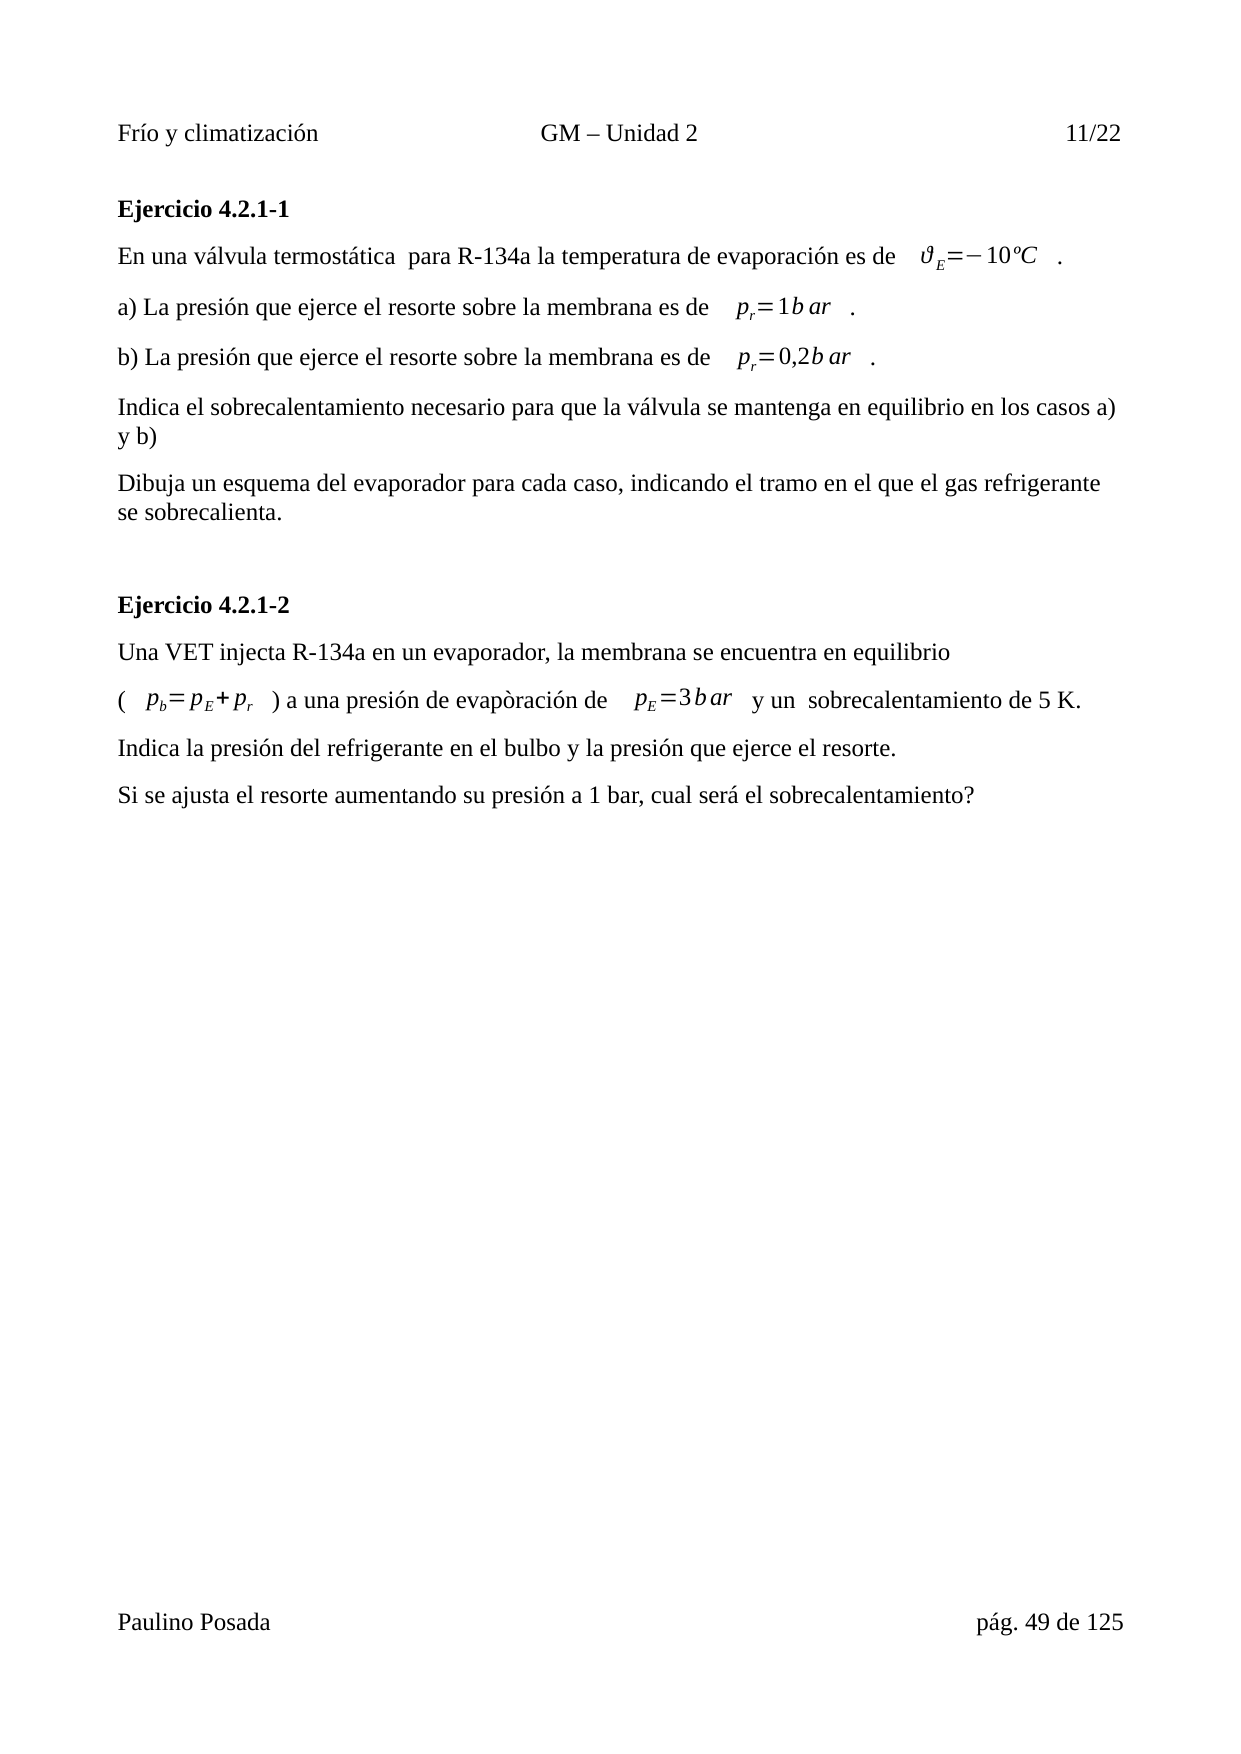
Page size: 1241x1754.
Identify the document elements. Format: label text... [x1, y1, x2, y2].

text Ejercicio 4.2.1-1 [117, 194, 1123, 223]
text a) La presión que ejerce el resorte sobre la membrana es de . [117, 292, 1123, 324]
text Indica el sobrecalentamiento necesario para que la válvula se mantenga en equilibrio en los casos a) y b) [117, 392, 1123, 450]
text Indica la presión del refrigerante en el bulbo y la presión que ejerce el resorte. [117, 733, 1123, 762]
text () a una presión de evapòración de y un sobrecalentamiento de 5 K. [117, 684, 1123, 715]
text Si se ajusta el resorte aumentando su presión a 1 bar, cual será el sobrecalentamiento? [117, 780, 1123, 809]
text En una válvula termostática para R-134a la temperatura de evaporación es de . [117, 241, 1123, 273]
text Ejercicio 4.2.1-2 [117, 590, 1123, 619]
text Dibuja un esquema del evaporador para cada caso, indicando el tramo en el que el gas refrigerante se sobrecalienta. [117, 468, 1123, 525]
text b) La presión que ejerce el resorte sobre la membrana es de . [117, 342, 1123, 374]
text Una VET injecta R-134a en un evaporador, la membrana se encuentra en equilibrio [117, 637, 1123, 666]
